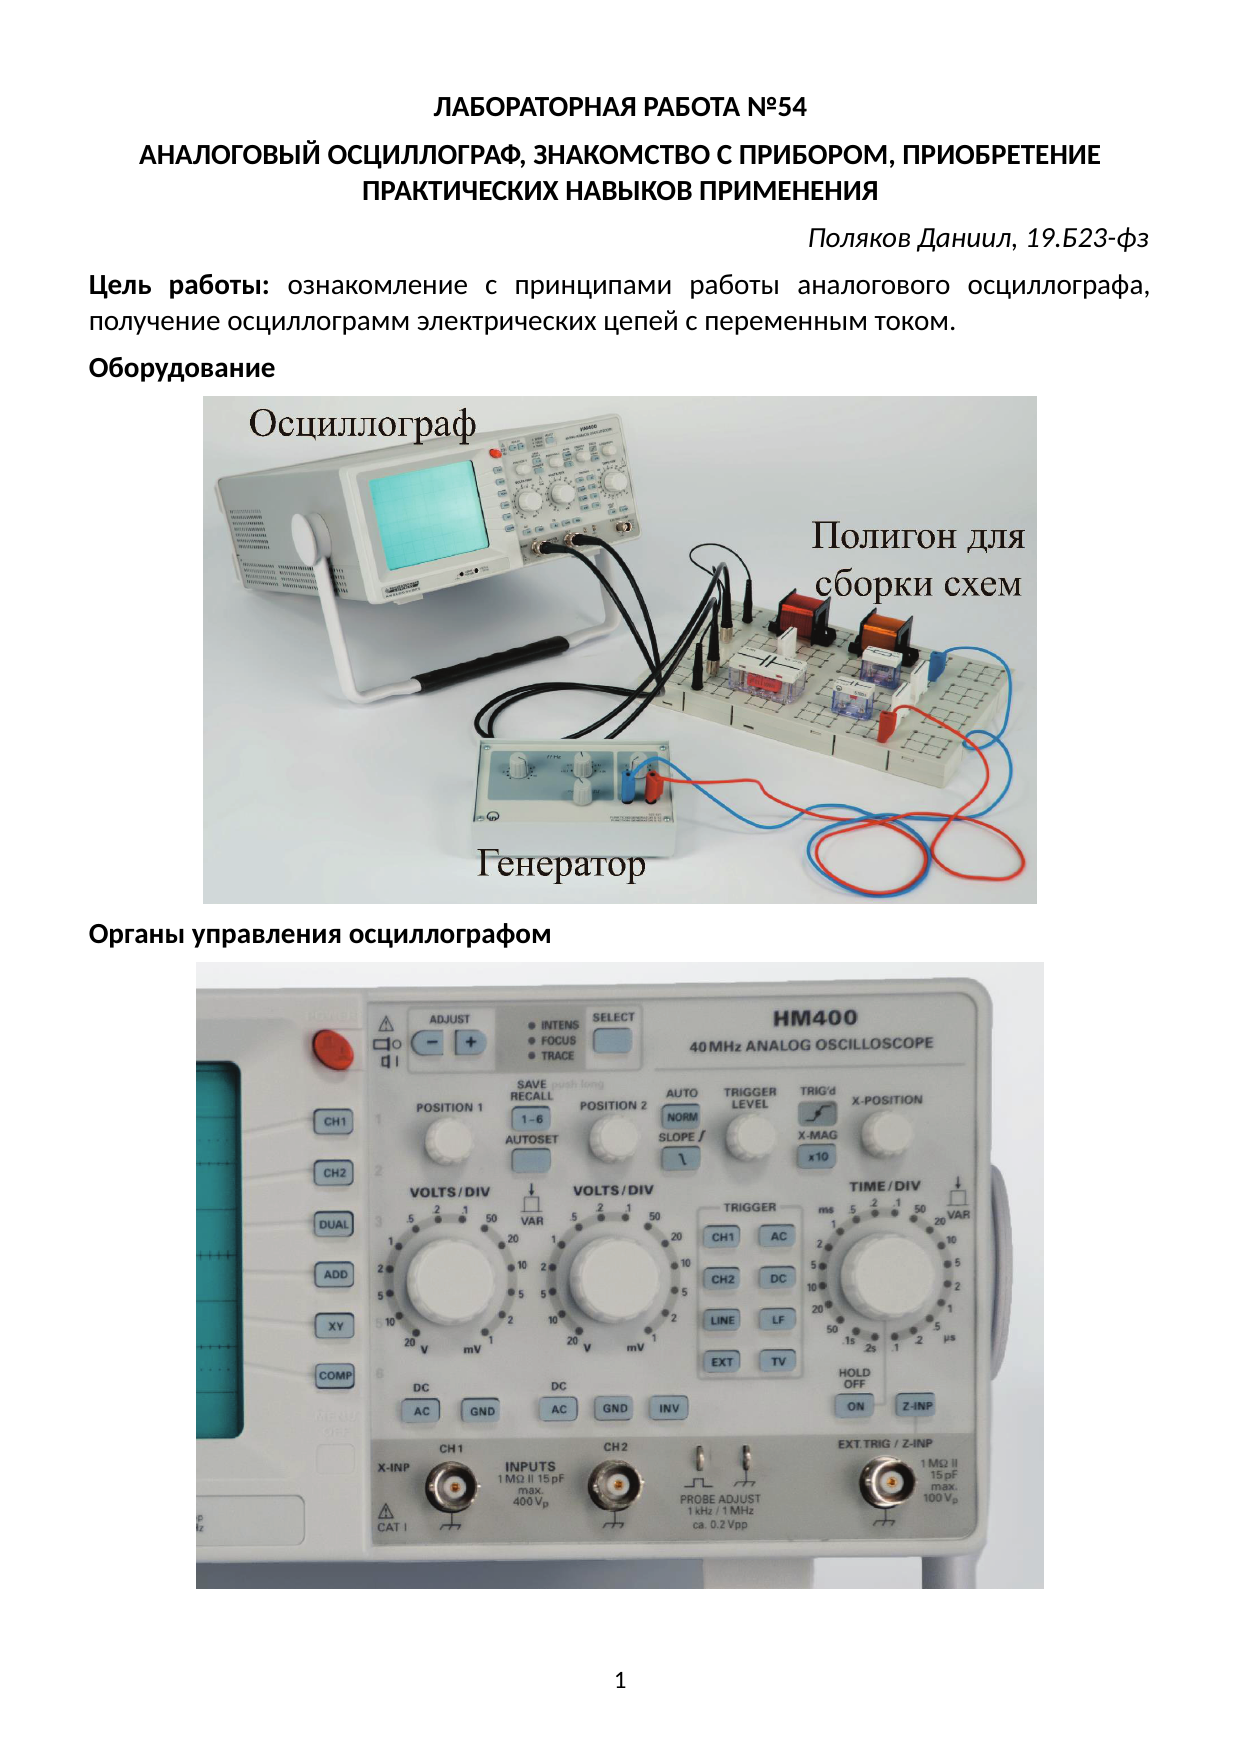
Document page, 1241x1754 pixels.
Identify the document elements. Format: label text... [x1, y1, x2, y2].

text Цель работы: ознакомление с принципами работы аналогового осциллографа, получение осциллограмм электрических цепей с переменным током. [88, 266, 1152, 338]
subtitle Оборудование [88, 349, 1152, 385]
title Лабораторная работа №54 [88, 88, 1152, 124]
text Поляков Даниил, 19.Б23-фз [88, 219, 1152, 254]
subtitle Органы управления осциллографом [88, 915, 1152, 951]
picture [196, 962, 1044, 1589]
picture [203, 396, 1037, 904]
title Аналоговый осциллограф, знакомство с прибором, приобретение практических навыков применения [88, 136, 1152, 207]
